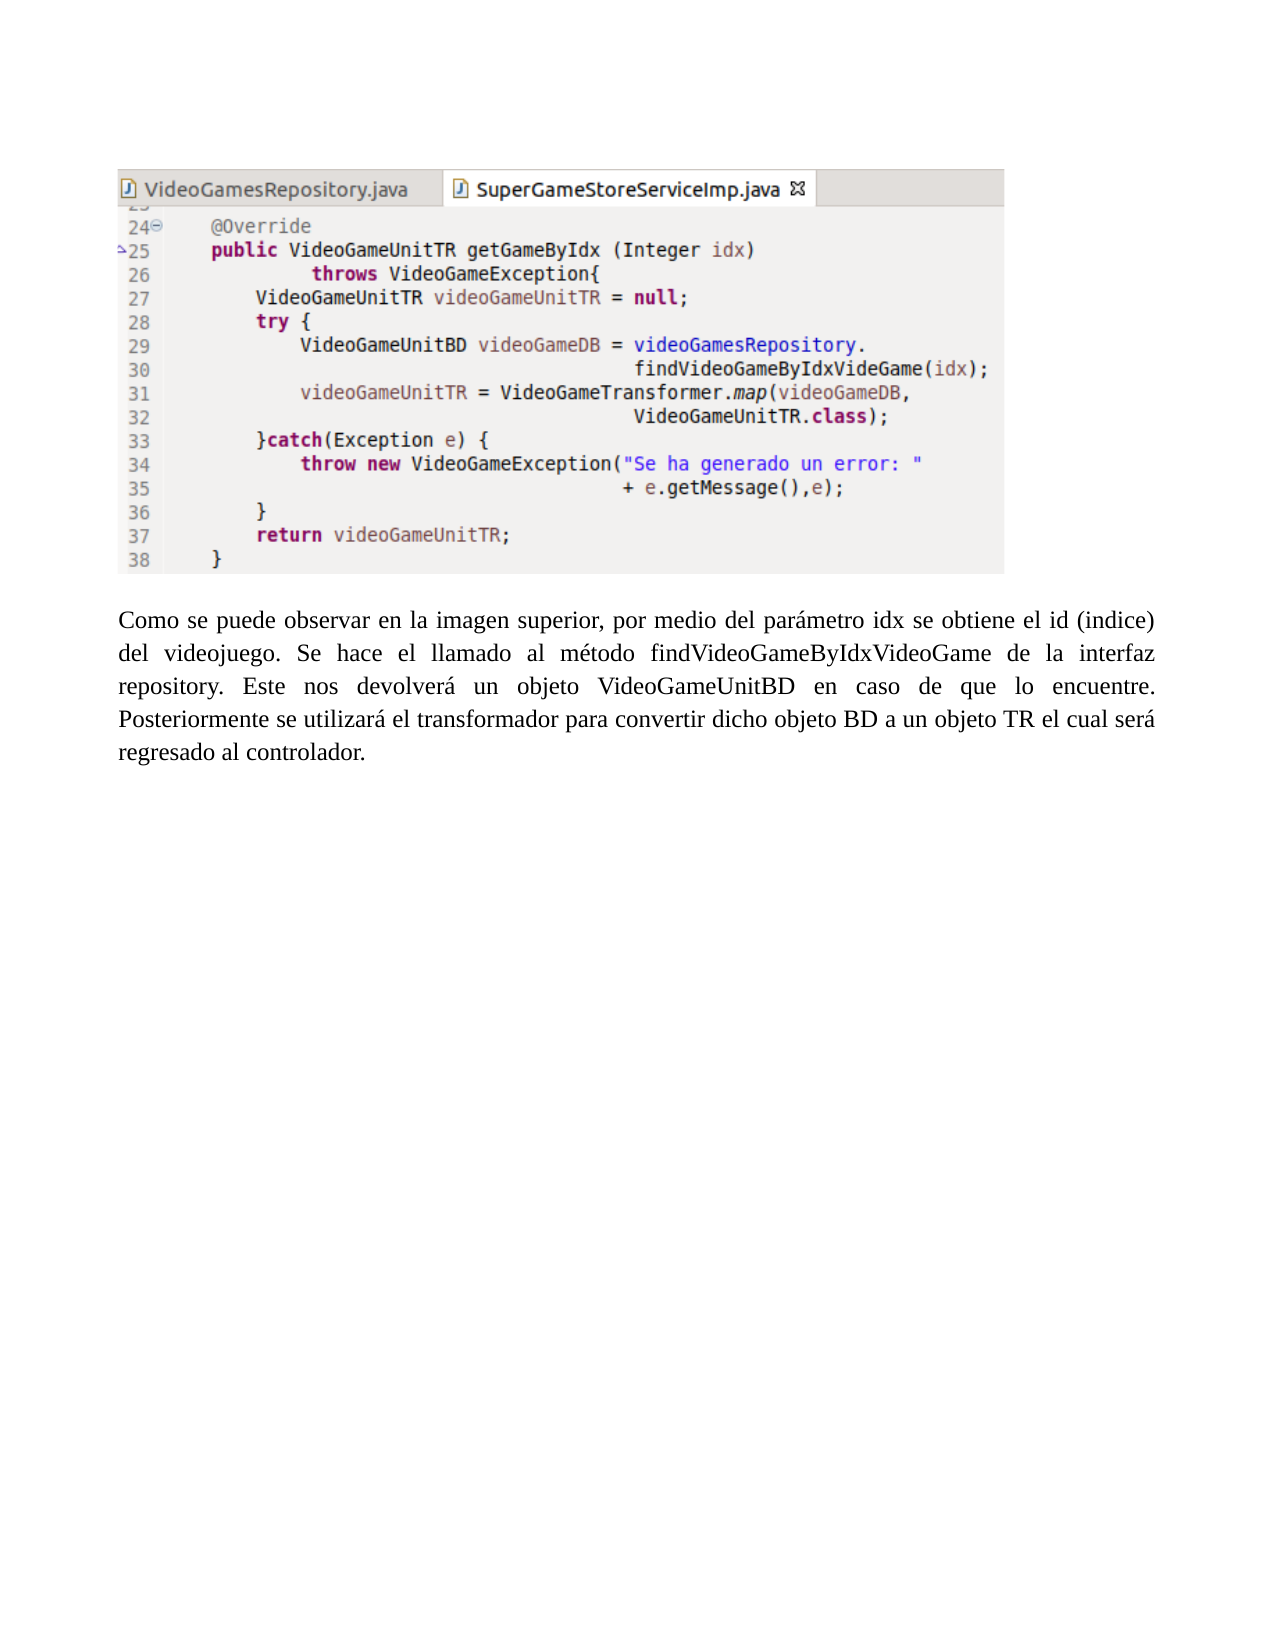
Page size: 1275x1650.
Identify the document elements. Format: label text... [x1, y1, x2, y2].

text Como se puede observar en la imagen superior, por medio del parámetro idx se obtiene el id (indice) del videojuego. Se hace el llamado al método findVideoGameByIdxVideoGame de la interfaz repository. Este nos devolverá un objeto VideoGameUnitBD en caso de que lo encuentre. Posteriormente se utilizará el transformador para convertir dicho objeto BD a un objeto TR el cual será regresado al controlador. [118, 605, 1157, 766]
picture [117, 169, 1005, 574]
